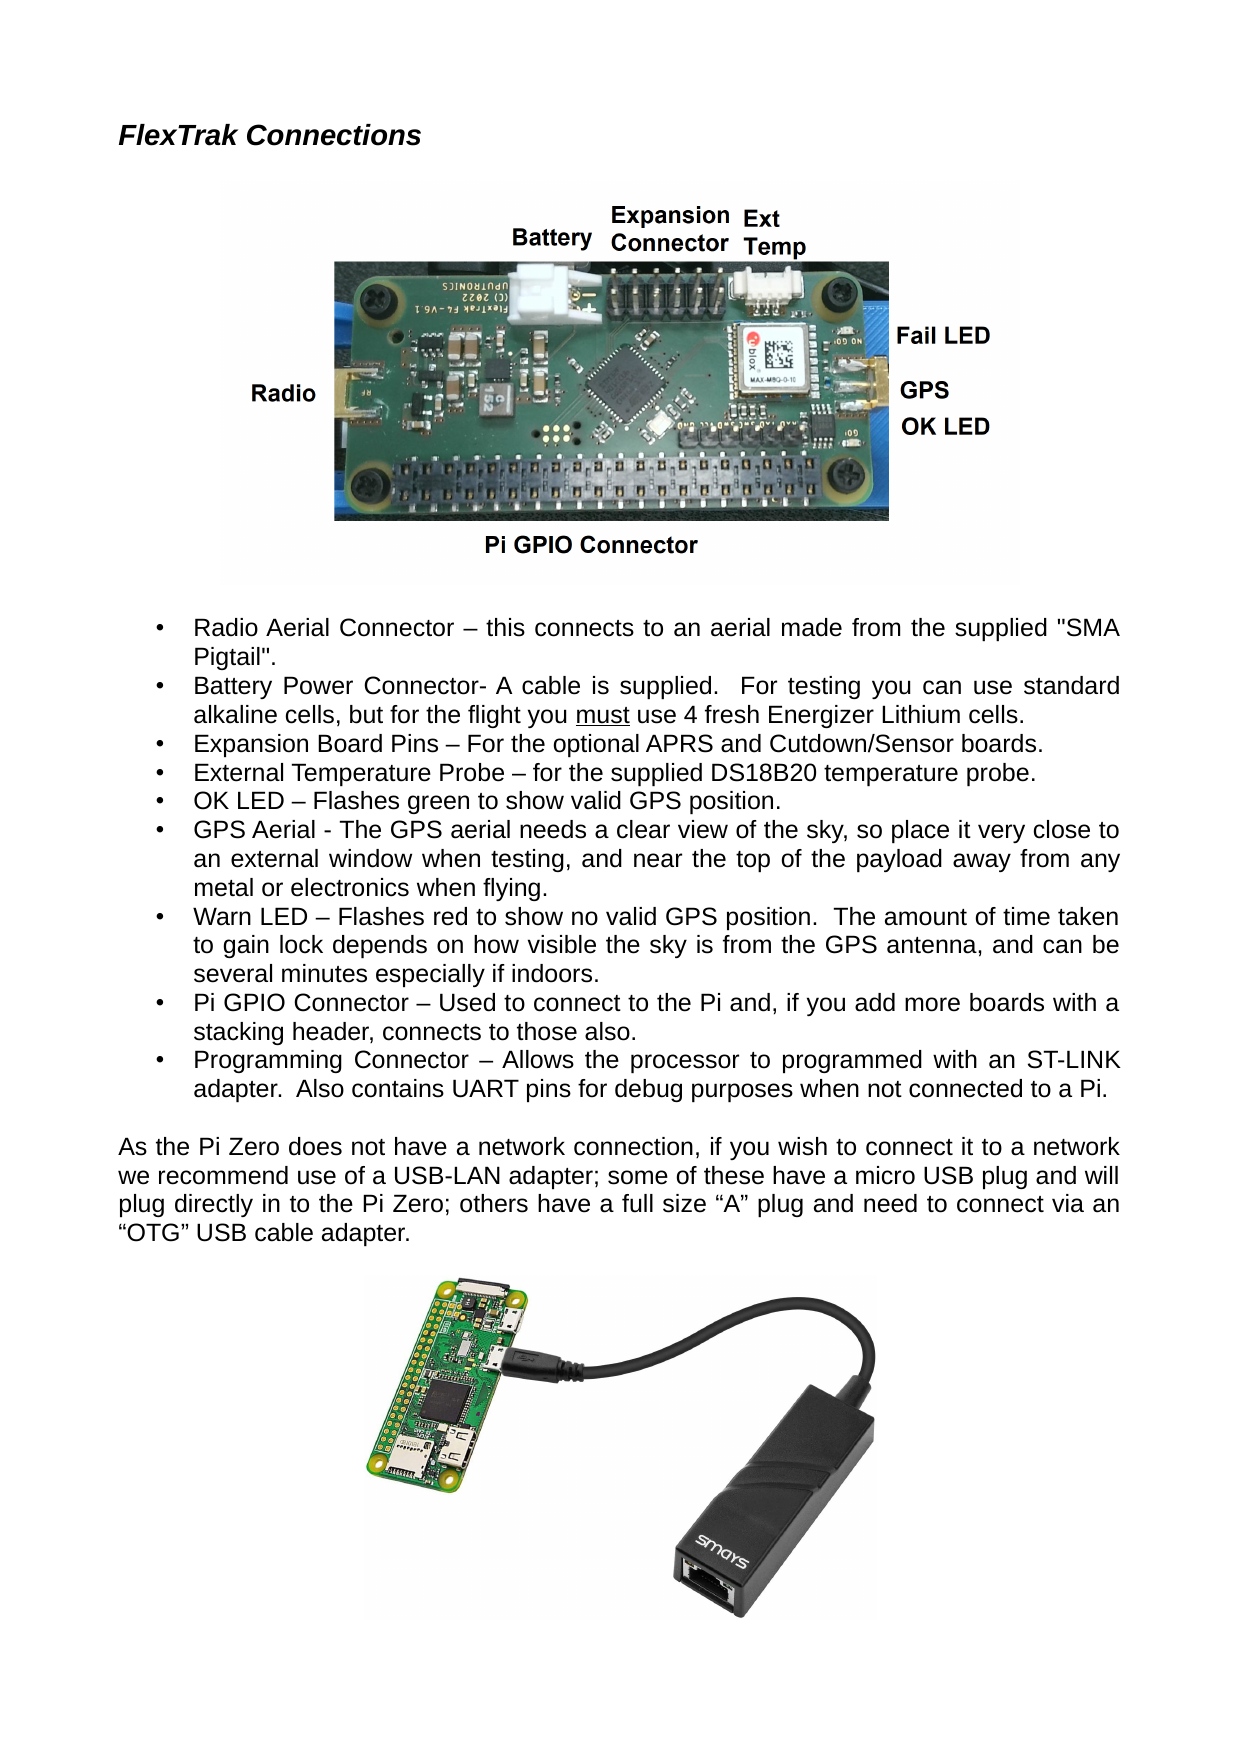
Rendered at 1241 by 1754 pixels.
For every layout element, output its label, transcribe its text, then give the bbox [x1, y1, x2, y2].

list Pi GPIO Connector – Used to connect to the Pi and, if you add more boards with a stacking header, connects to those also. [156, 988, 1122, 1046]
list Expansion Board Pins – For the optional APRS and Cutdown/Sensor boards. [156, 729, 1122, 757]
list Radio Aerial Connector – this connects to an aerial made from the supplied "SMA Pigtail". [156, 613, 1122, 671]
picture [363, 1275, 877, 1620]
subtitle FlexTrak Connections [118, 118, 1122, 152]
picture [220, 180, 1021, 585]
text As the Pi Zero does not have a network connection, if you wish to connect it to a network we recommend use of a USB-LAN adapter; some of these have a micro USB plug and will plug directly in to the Pi Zero; others have a full size “A” plug and need to connect via an “OTG” USB cable adapter. [118, 1132, 1122, 1247]
list Warn LED – Flashes red to show no valid GPS position. The amount of time taken to gain lock depends on how visible the sky is from the GPS antenna, and can be several minutes especially if indoors. [156, 902, 1122, 988]
list External Temperature Probe – for the supplied DS18B20 temperature probe. [156, 757, 1122, 786]
list OK LED – Flashes green to show valid GPS position. [156, 786, 1122, 815]
list GPS Aerial - The GPS aerial needs a clear view of the sky, so place it very close to an external window when testing, and near the top of the payload away from any metal or electronics when flying. [156, 815, 1122, 902]
list Battery Power Connector- A cable is supplied. For testing you can use standard alkaline cells, but for the flight you must use 4 fresh Energizer Lithium cells. [156, 671, 1122, 729]
list Programming Connector – Allows the processor to programmed with an ST-LINK adapter. Also contains UART pins for debug purposes when not connected to a Pi. [156, 1046, 1122, 1103]
